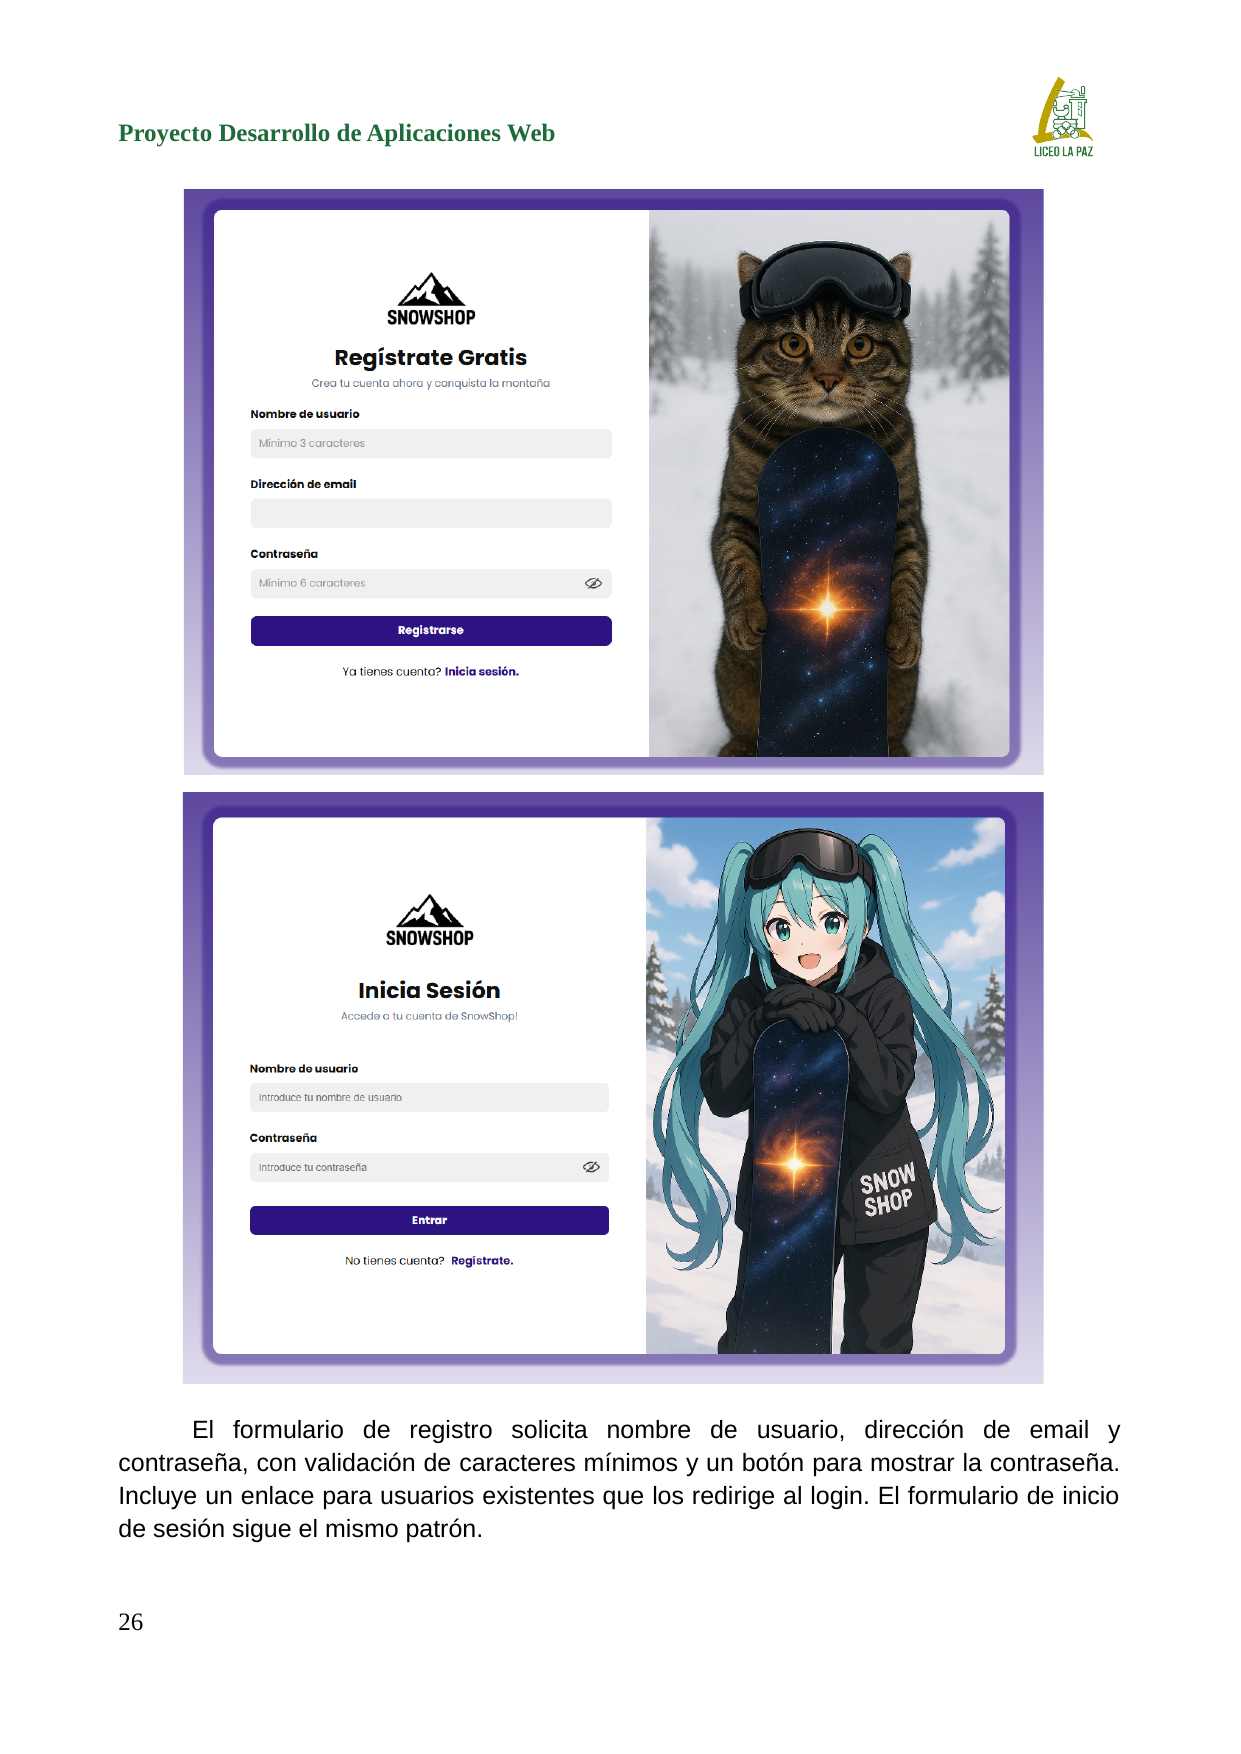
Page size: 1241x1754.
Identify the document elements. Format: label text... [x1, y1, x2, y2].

picture [183, 189, 1044, 775]
picture [182, 792, 1044, 1384]
picture [1025, 70, 1100, 165]
text El formulario de registro solicita nombre de usuario, dirección de email y contraseña, con validación de caracteres mínimos y un botón para mostrar la contraseña. Incluye un enlace para usuarios existentes que los redirige al login. El formulario de inicio de sesión sigue el mismo patrón. [118, 1415, 1122, 1543]
